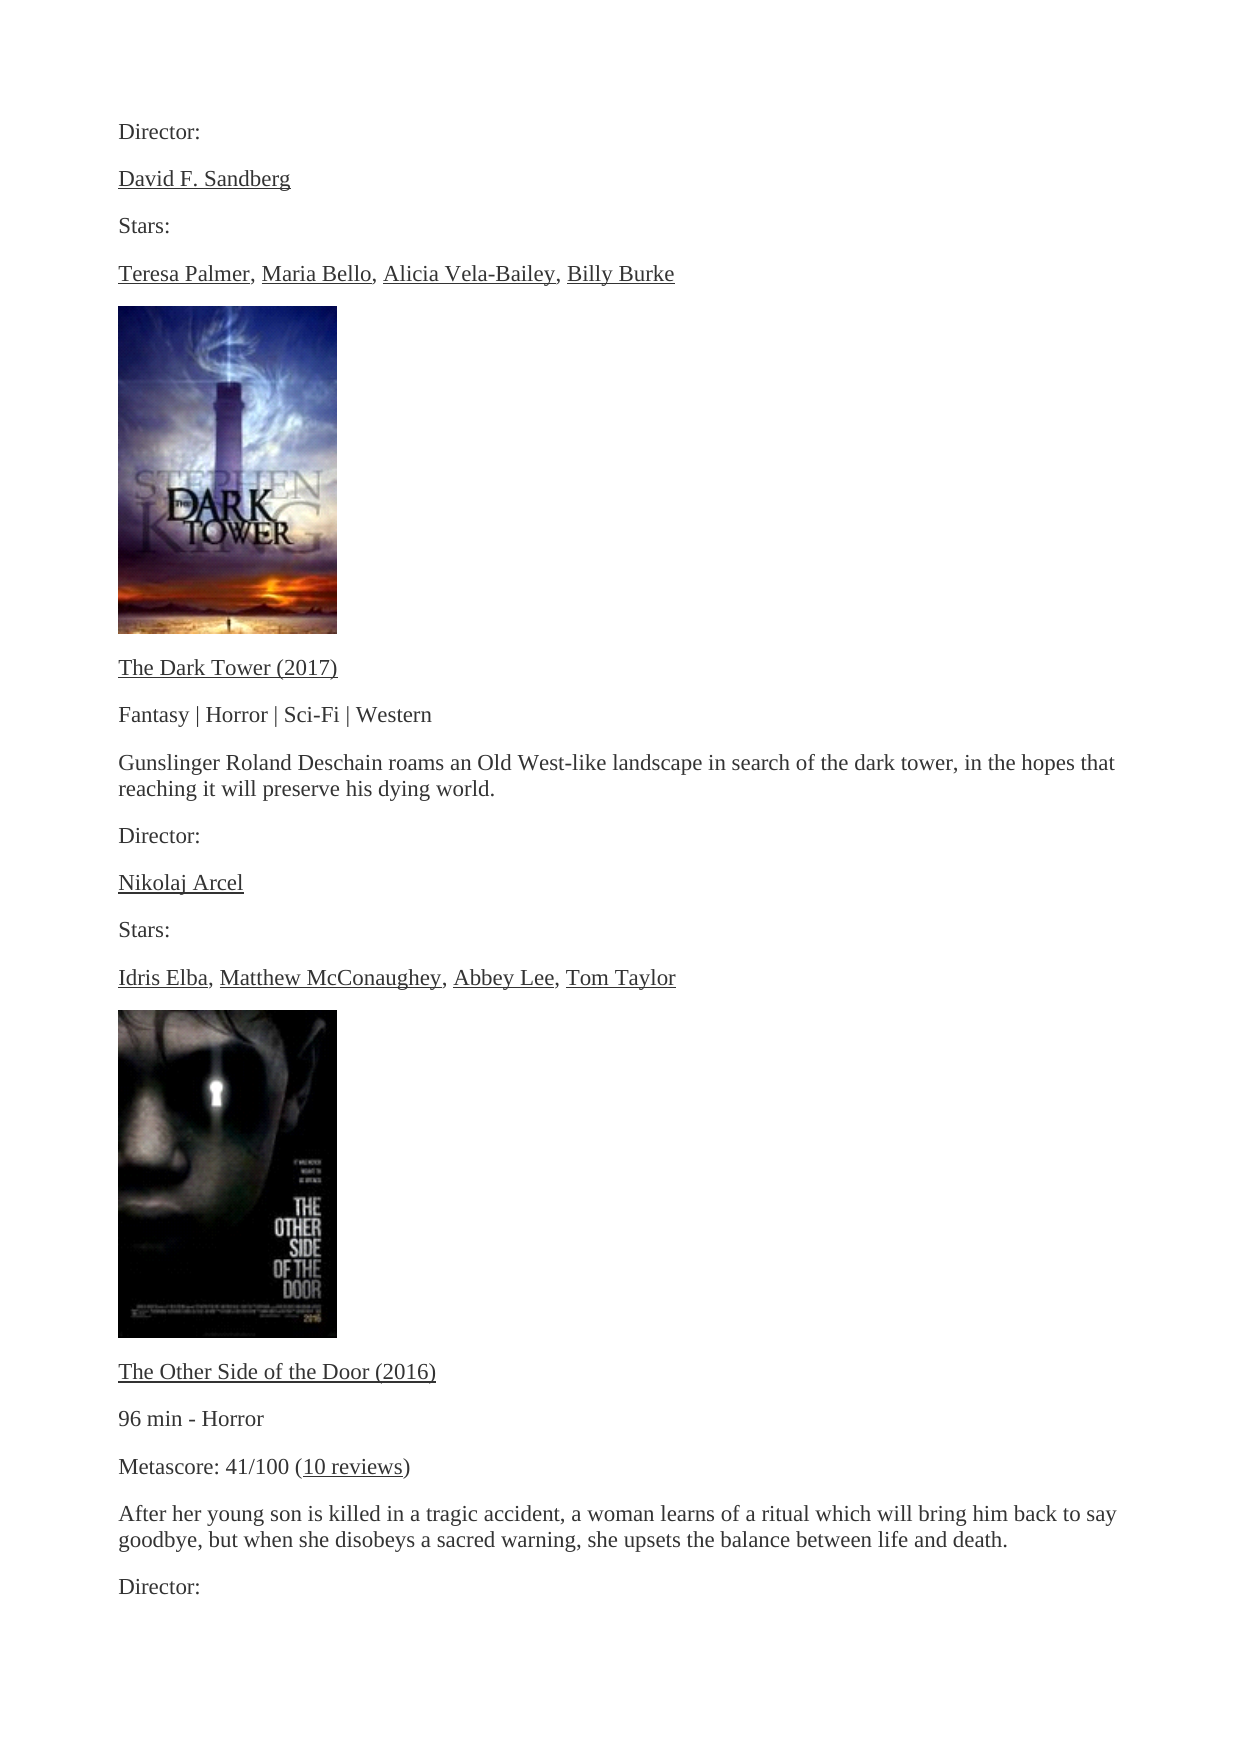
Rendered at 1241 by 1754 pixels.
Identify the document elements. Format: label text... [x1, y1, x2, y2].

text Director: [118, 822, 1122, 848]
text Stars: [118, 212, 1122, 239]
text After her young son is killed in a tragic accident, a woman learns of a ritual which will bring him back to say goodbye, but when she disobeys a sacred warning, she upsets the balance between life and death. [118, 1500, 1122, 1553]
text David F. Sandberg [118, 165, 1122, 192]
text Stars: [118, 917, 1122, 943]
text Fantasy | Horror | Sci-Fi | Western [118, 701, 1122, 728]
text Idris Elba, Matthew McConaughey, Abbey Lee, Tom Taylor [118, 964, 1122, 990]
text Director: [118, 118, 1122, 144]
text Director: [118, 1573, 1122, 1600]
text Metascore: 41/100 (10 reviews) [118, 1453, 1122, 1479]
text Teresa Palmer, Maria Bello, Alicia Vela-Bailey, Billy Burke [118, 260, 1122, 286]
text The Dark Tower (2017) [118, 654, 1122, 681]
text Gunslinger Roland Deschain roams an Old West-like landscape in search of the dark tower, in the hopes that reaching it will preserve his dying world. [118, 749, 1122, 801]
text The Other Side of the Door (2016) [118, 1358, 1122, 1385]
text Nikolaj Arcel [118, 869, 1122, 896]
text 96 min - Horror [118, 1406, 1122, 1432]
